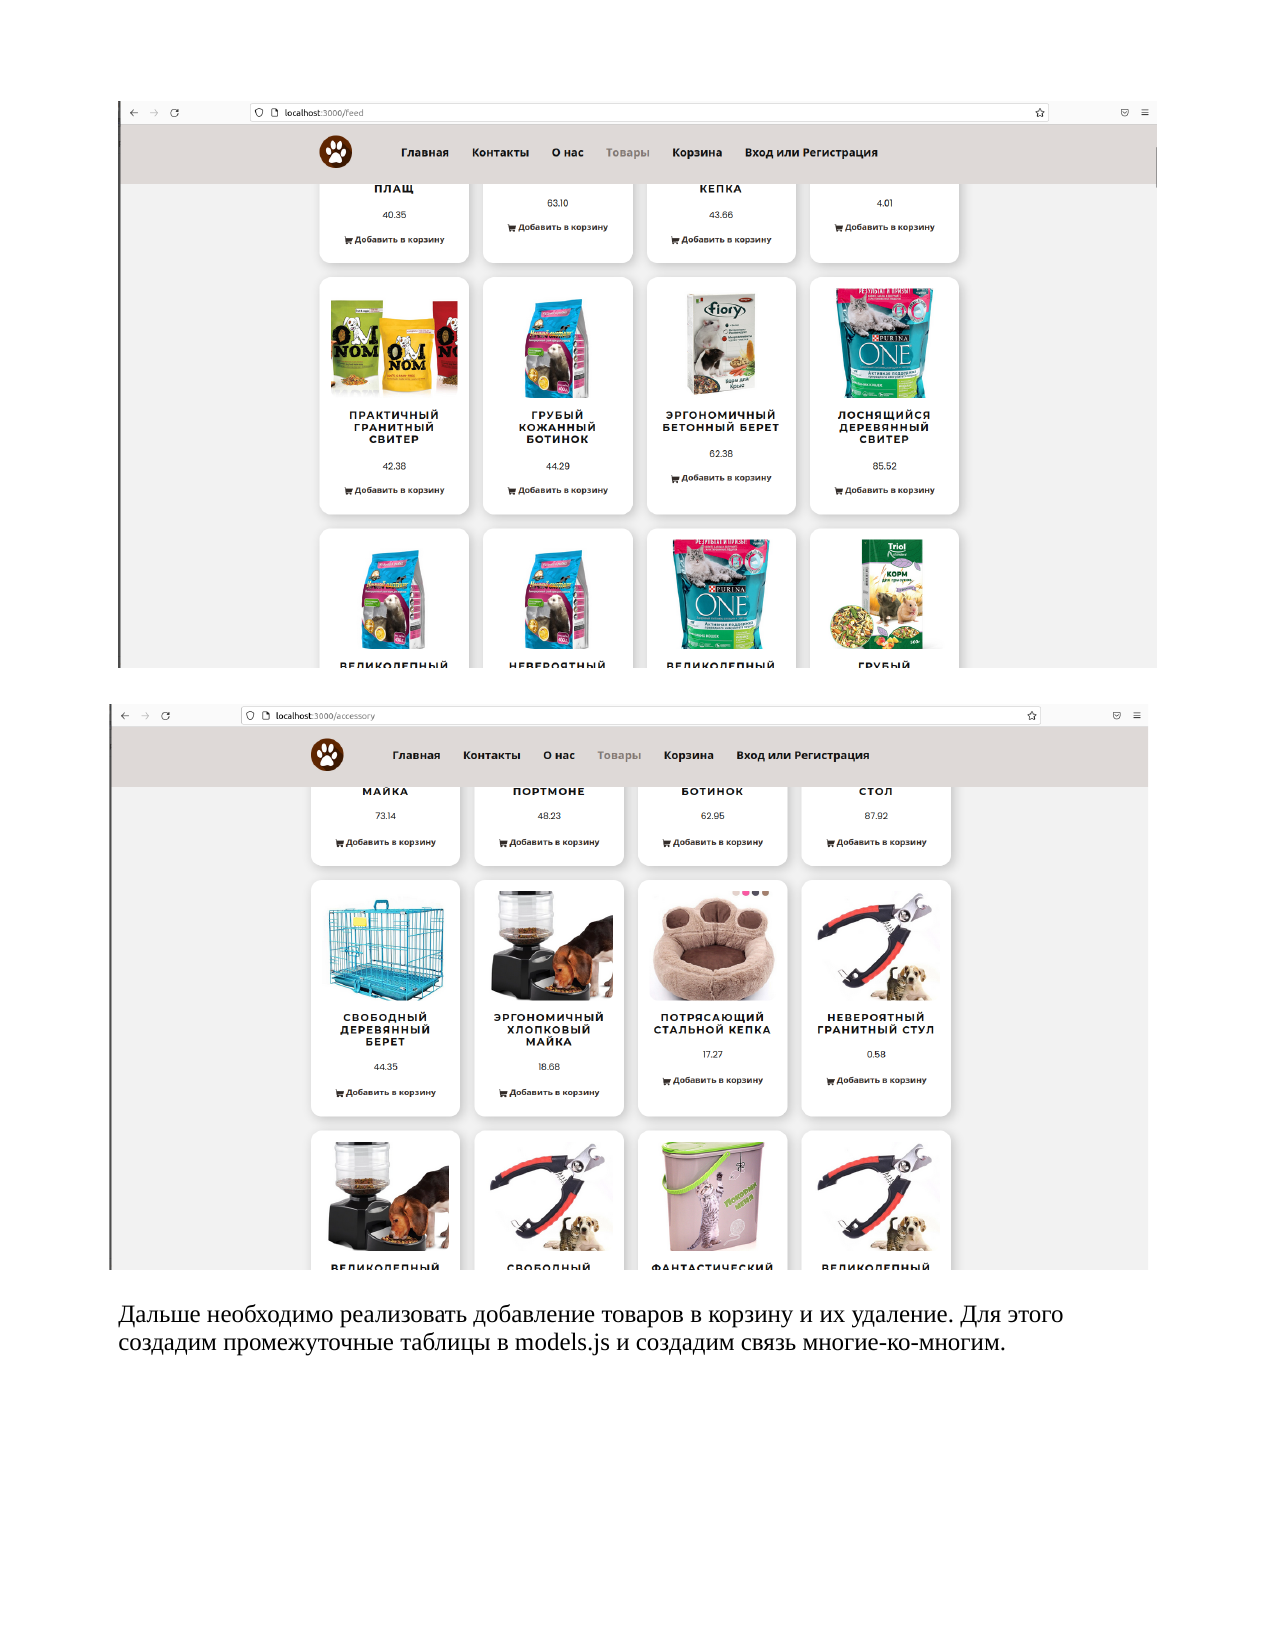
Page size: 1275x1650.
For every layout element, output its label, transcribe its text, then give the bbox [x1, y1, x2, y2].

text Дальше необходимо реализовать добавление товаров в корзину и их удаление. Для этого создадим промежуточные таблицы в models.js и создадим связь многие-ко-многим. [118, 1299, 1157, 1356]
picture [118, 101, 1157, 668]
picture [109, 704, 1149, 1270]
